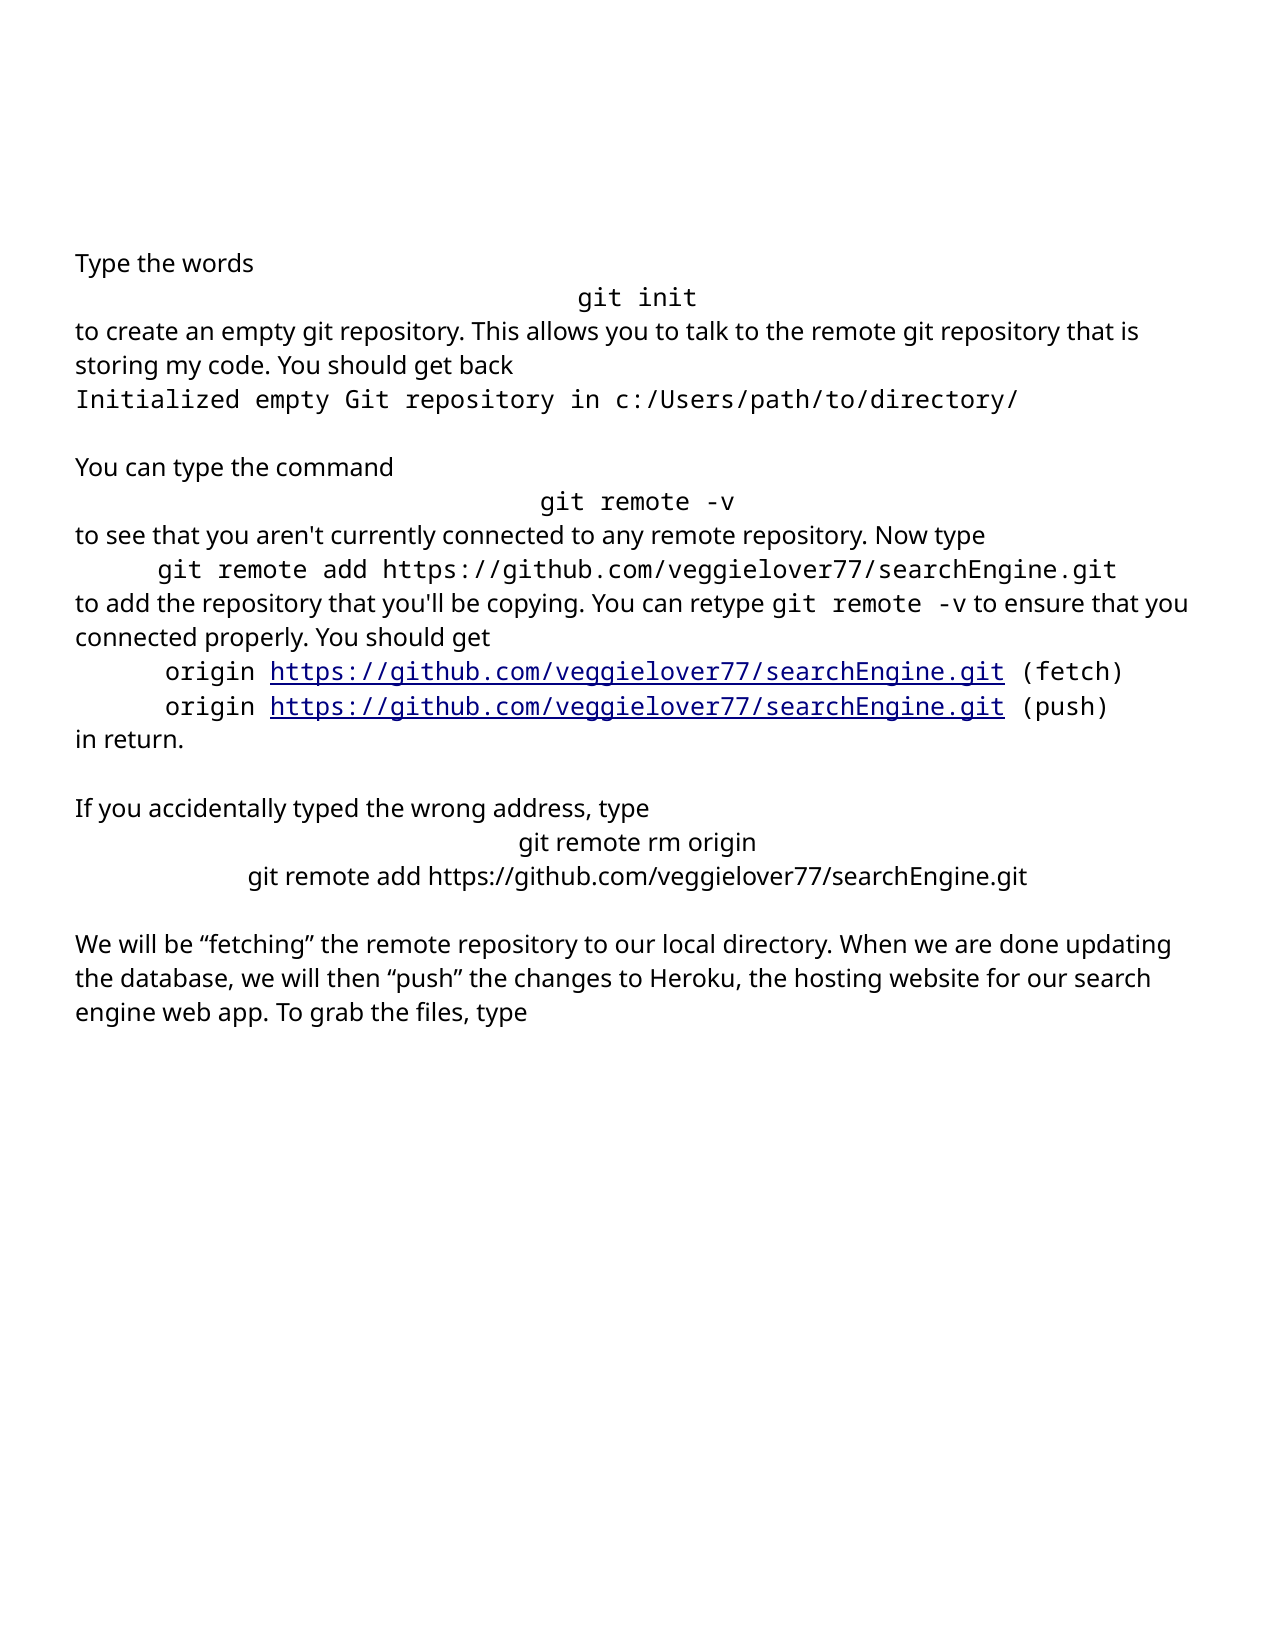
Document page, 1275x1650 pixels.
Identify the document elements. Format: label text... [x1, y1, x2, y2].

text git remote add https://github.com/veggielover77/searchEngine.git [75, 552, 1200, 586]
text to see that you aren't currently connected to any remote repository. Now type [75, 518, 1200, 552]
text Initialized empty Git repository in c:/Users/path/to/directory/ [75, 382, 1200, 416]
text git remote add https://github.com/veggielover77/searchEngine.git [75, 858, 1200, 892]
text to create an empty git repository. This allows you to talk to the remote git repository that is storing my code. You should get back [75, 313, 1200, 382]
text git init [75, 279, 1200, 313]
text origin https://github.com/veggielover77/searchEngine.git (push) [75, 688, 1200, 722]
text git remote rm origin [75, 824, 1200, 858]
text You can type the command [75, 450, 1200, 484]
text We will be “fetching” the remote repository to our local directory. When we are done updating the database, we will then “push” the changes to Heroku, the hosting website for our search engine web app. To grab the files, type [75, 927, 1200, 1029]
text If you accidentally typed the wrong address, type [75, 790, 1200, 824]
text to add the repository that you'll be copying. You can retype git remote -v to ensure that you connected properly. You should get [75, 586, 1200, 654]
text origin https://github.com/veggielover77/searchEngine.git (fetch) [75, 654, 1200, 688]
text in return. [75, 722, 1200, 756]
text Type the words [75, 245, 1200, 279]
text git remote -v [75, 484, 1200, 518]
